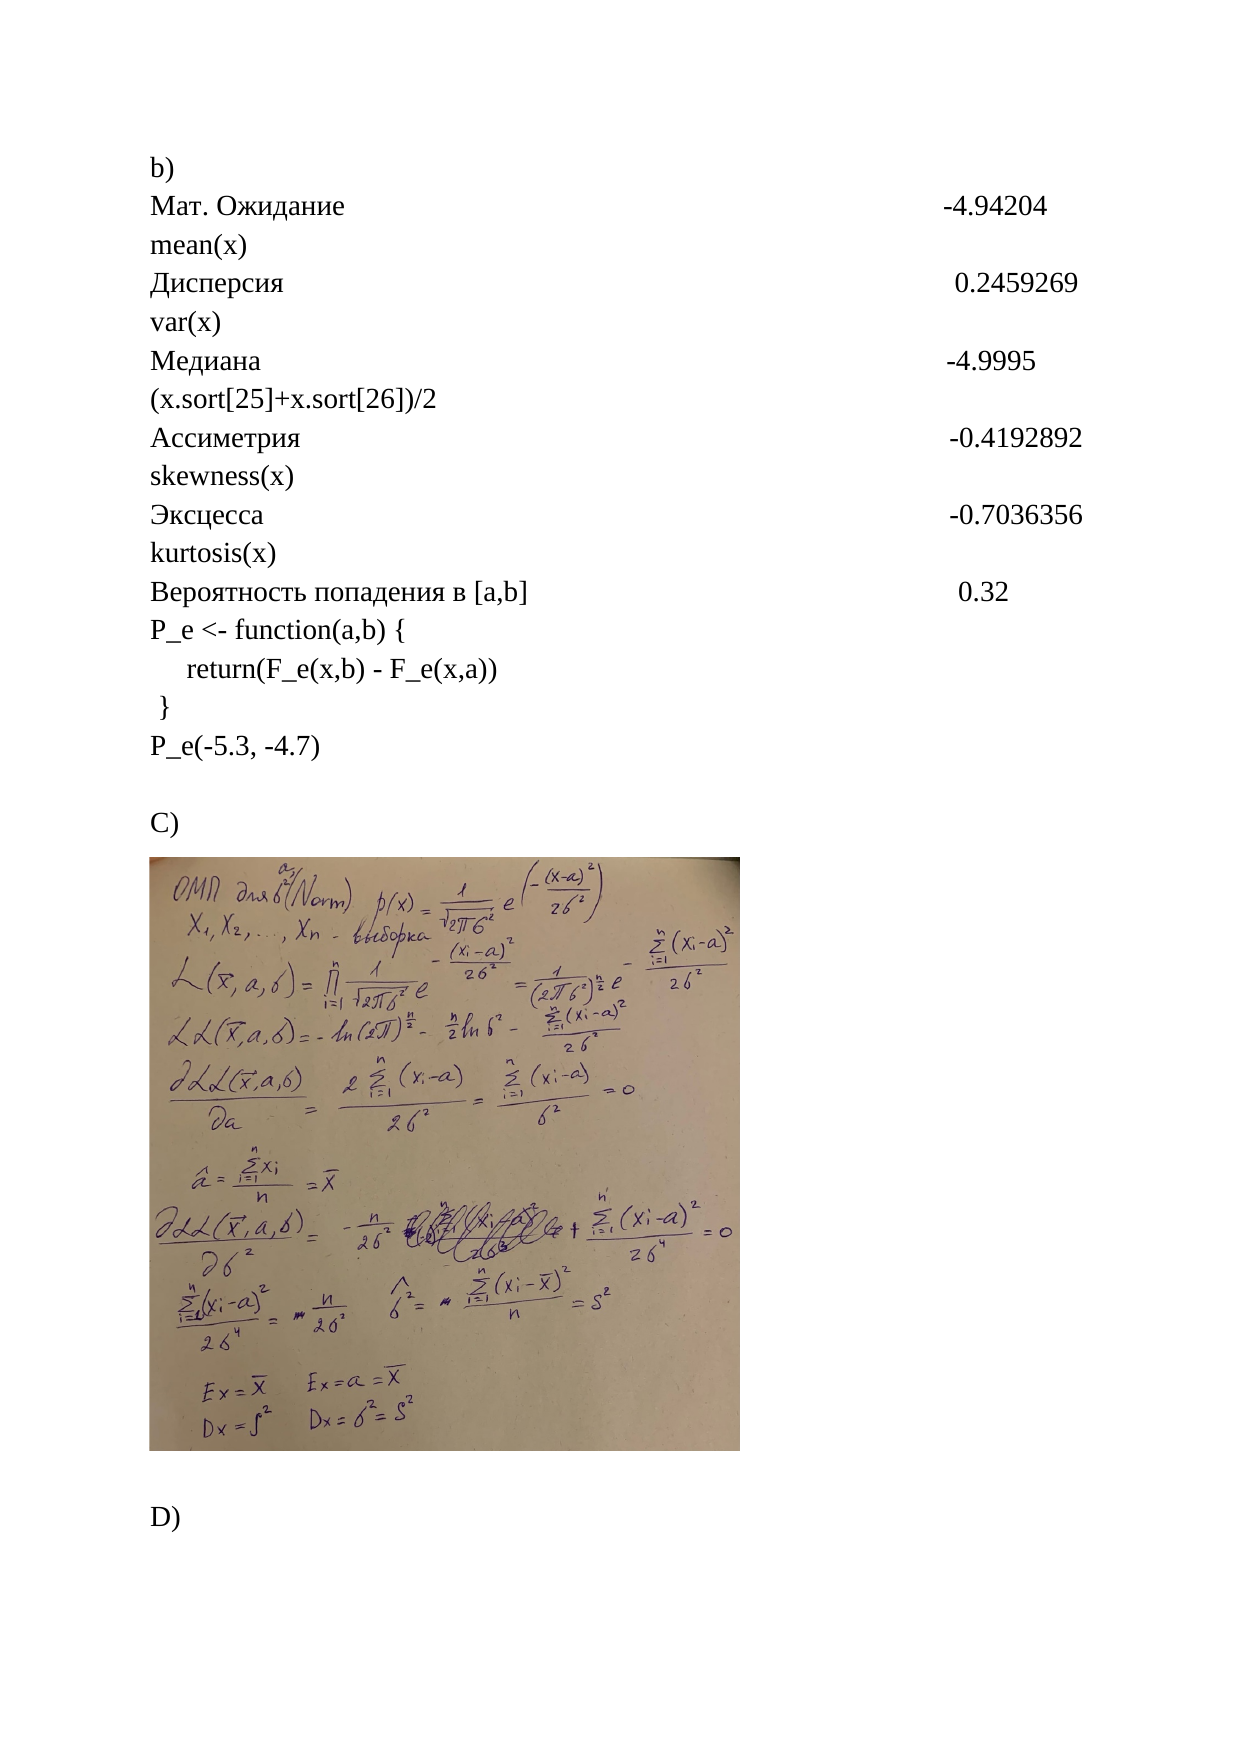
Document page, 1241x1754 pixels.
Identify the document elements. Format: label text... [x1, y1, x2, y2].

text P_e <- function(a,b) { [150, 612, 1090, 646]
picture [149, 857, 740, 1451]
text Вероятность попадения в [a,b] 0.32 [150, 574, 1090, 607]
text b) [150, 150, 1090, 183]
text Мат. Ожидание -4.94204 [150, 188, 1090, 222]
text } [150, 689, 1090, 723]
text kurtosis(x) [150, 535, 1090, 569]
text C) [150, 805, 1090, 839]
text mean(x) [150, 227, 1090, 261]
text Эксцесса -0.7036356 [150, 497, 1090, 530]
text var(x) [150, 304, 1090, 338]
text skewness(x) [150, 458, 1090, 492]
text P_e(-5.3, -4.7) [150, 728, 1090, 762]
text Ассиметрия -0.4192892 [150, 420, 1090, 453]
text Дисперсия 0.2459269 [150, 266, 1090, 299]
text (x.sort[25]+x.sort[26])/2 [150, 381, 1090, 415]
text D) [150, 1499, 1090, 1532]
text Медиана -4.9995 [150, 343, 1090, 376]
text return(F_e(x,b) - F_e(x,a)) [150, 651, 1090, 684]
